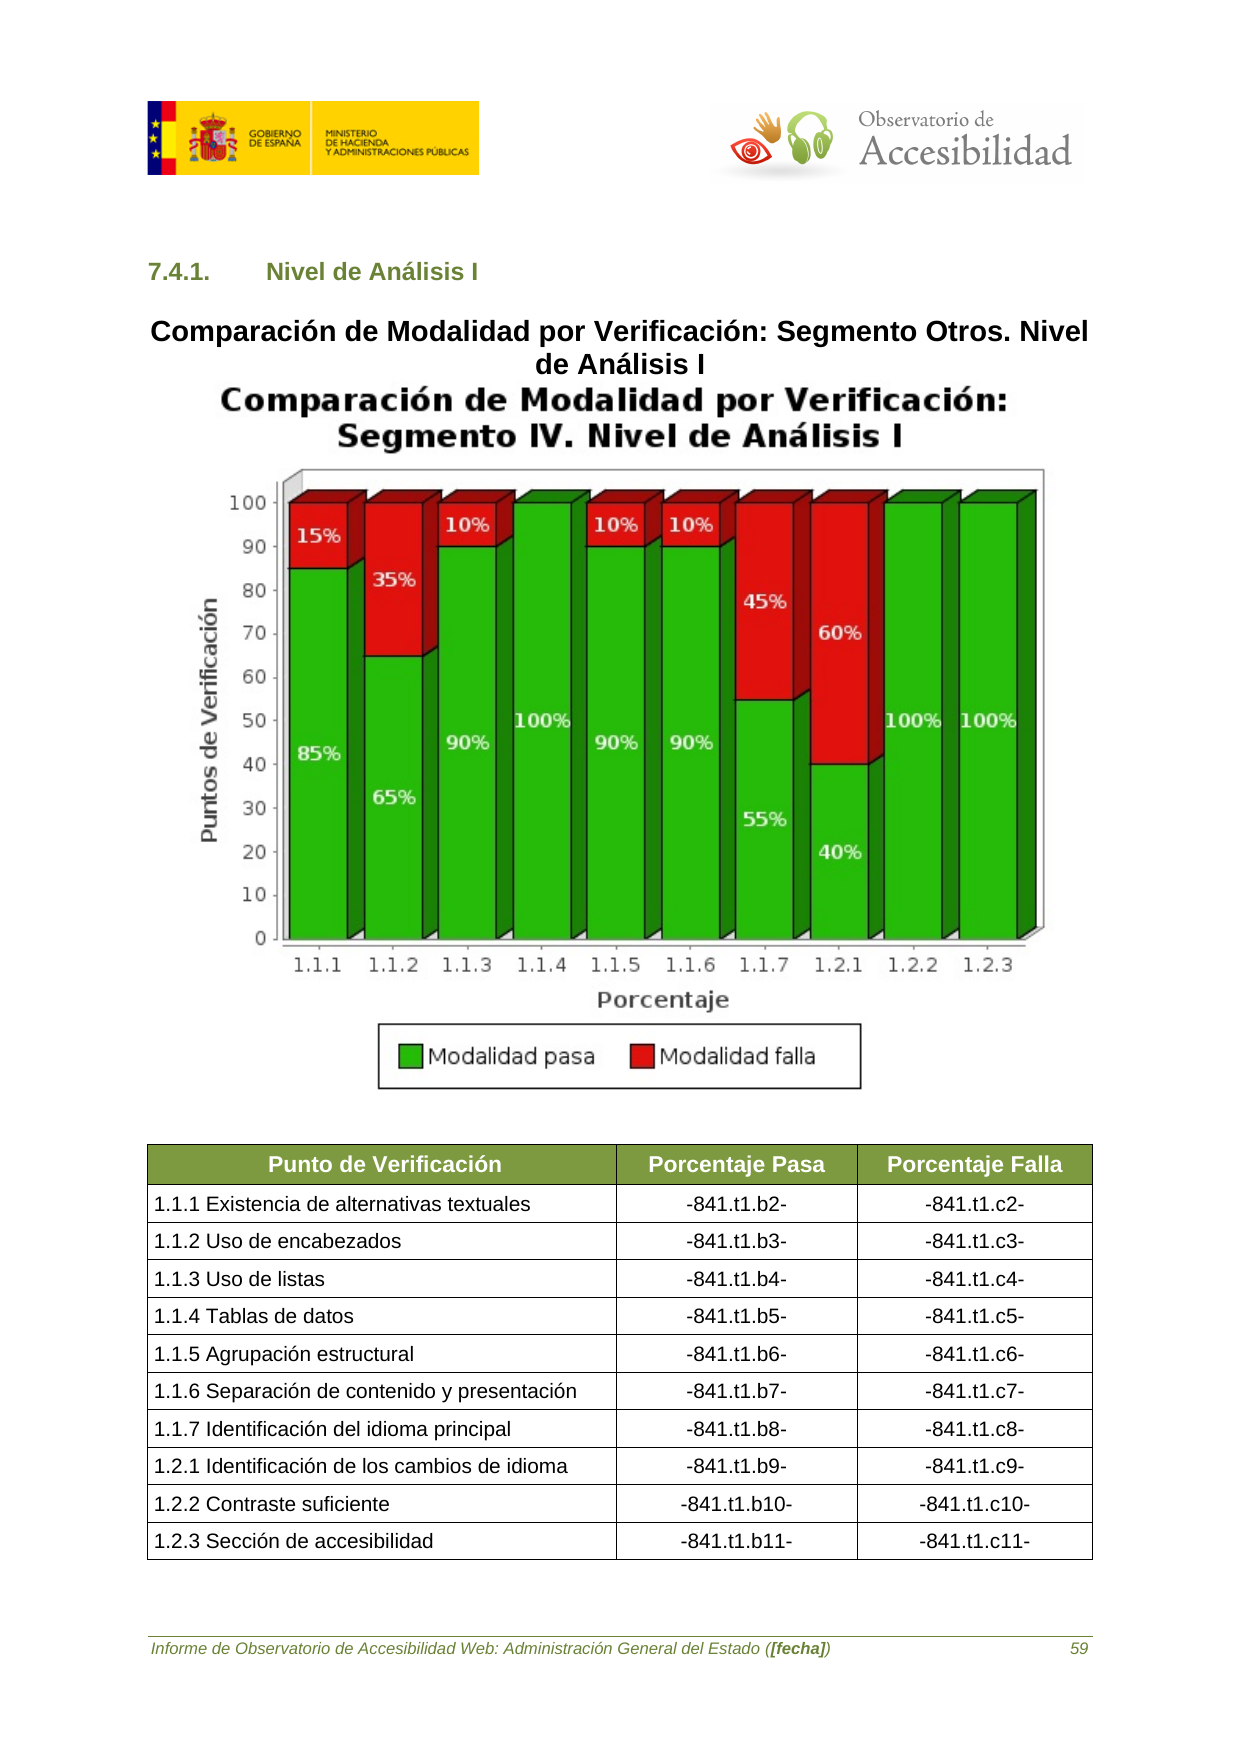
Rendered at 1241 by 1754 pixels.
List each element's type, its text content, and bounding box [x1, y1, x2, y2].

table_cell 1.2.2 Contraste suficiente [148, 1485, 616, 1522]
table_cell -841.t1.b10- [617, 1485, 857, 1522]
table_header Porcentaje Falla [858, 1145, 1092, 1184]
table_cell -841.t1.b5- [617, 1298, 857, 1334]
table_cell 1.1.6 Separación de contenido y presentación [148, 1373, 616, 1409]
table_cell -841.t1.c11- [858, 1523, 1092, 1559]
picture [178, 380, 1062, 1091]
table_cell -841.t1.c2- [858, 1185, 1092, 1222]
table_cell 1.1.2 Uso de encabezados [148, 1223, 616, 1259]
table_cell -841.t1.c5- [858, 1298, 1092, 1334]
table_header Porcentaje Pasa [617, 1145, 857, 1184]
table_cell -841.t1.c4- [858, 1260, 1092, 1297]
subtitle Nivel de Análisis I [148, 257, 1092, 286]
table_cell 1.1.4 Tablas de datos [148, 1298, 616, 1334]
table_cell -841.t1.c6- [858, 1335, 1092, 1372]
table_cell -841.t1.c10- [858, 1485, 1092, 1522]
picture [710, 102, 1086, 185]
table_cell 1.1.5 Agrupación estructural [148, 1335, 616, 1372]
table_cell -841.t1.b11- [617, 1523, 857, 1559]
table_cell 1.1.3 Uso de listas [148, 1260, 616, 1297]
table_cell -841.t1.b6- [617, 1335, 857, 1372]
table_cell -841.t1.b4- [617, 1260, 857, 1297]
table_cell -841.t1.c8- [858, 1410, 1092, 1447]
table_header Punto de Verificación [148, 1145, 616, 1184]
table_cell -841.t1.b3- [617, 1223, 857, 1259]
table_cell -841.t1.b7- [617, 1373, 857, 1409]
table_cell -841.t1.b8- [617, 1410, 857, 1447]
table_cell -841.t1.b2- [617, 1185, 857, 1222]
table_cell -841.t1.c3- [858, 1223, 1092, 1259]
table_cell -841.t1.b9- [617, 1448, 857, 1484]
table_cell -841.t1.c7- [858, 1373, 1092, 1409]
picture [147, 101, 479, 175]
table_cell -841.t1.c9- [858, 1448, 1092, 1484]
table_cell 1.1.1 Existencia de alternativas textuales [148, 1185, 616, 1222]
table_cell 1.1.7 Identificación del idioma principal [148, 1410, 616, 1447]
text Comparación de Modalidad por Verificación: Segmento Otros. Nivel de Análisis I [148, 314, 1092, 381]
table_cell 1.2.1 Identificación de los cambios de idioma [148, 1448, 616, 1484]
table_cell 1.2.3 Sección de accesibilidad [148, 1523, 616, 1559]
